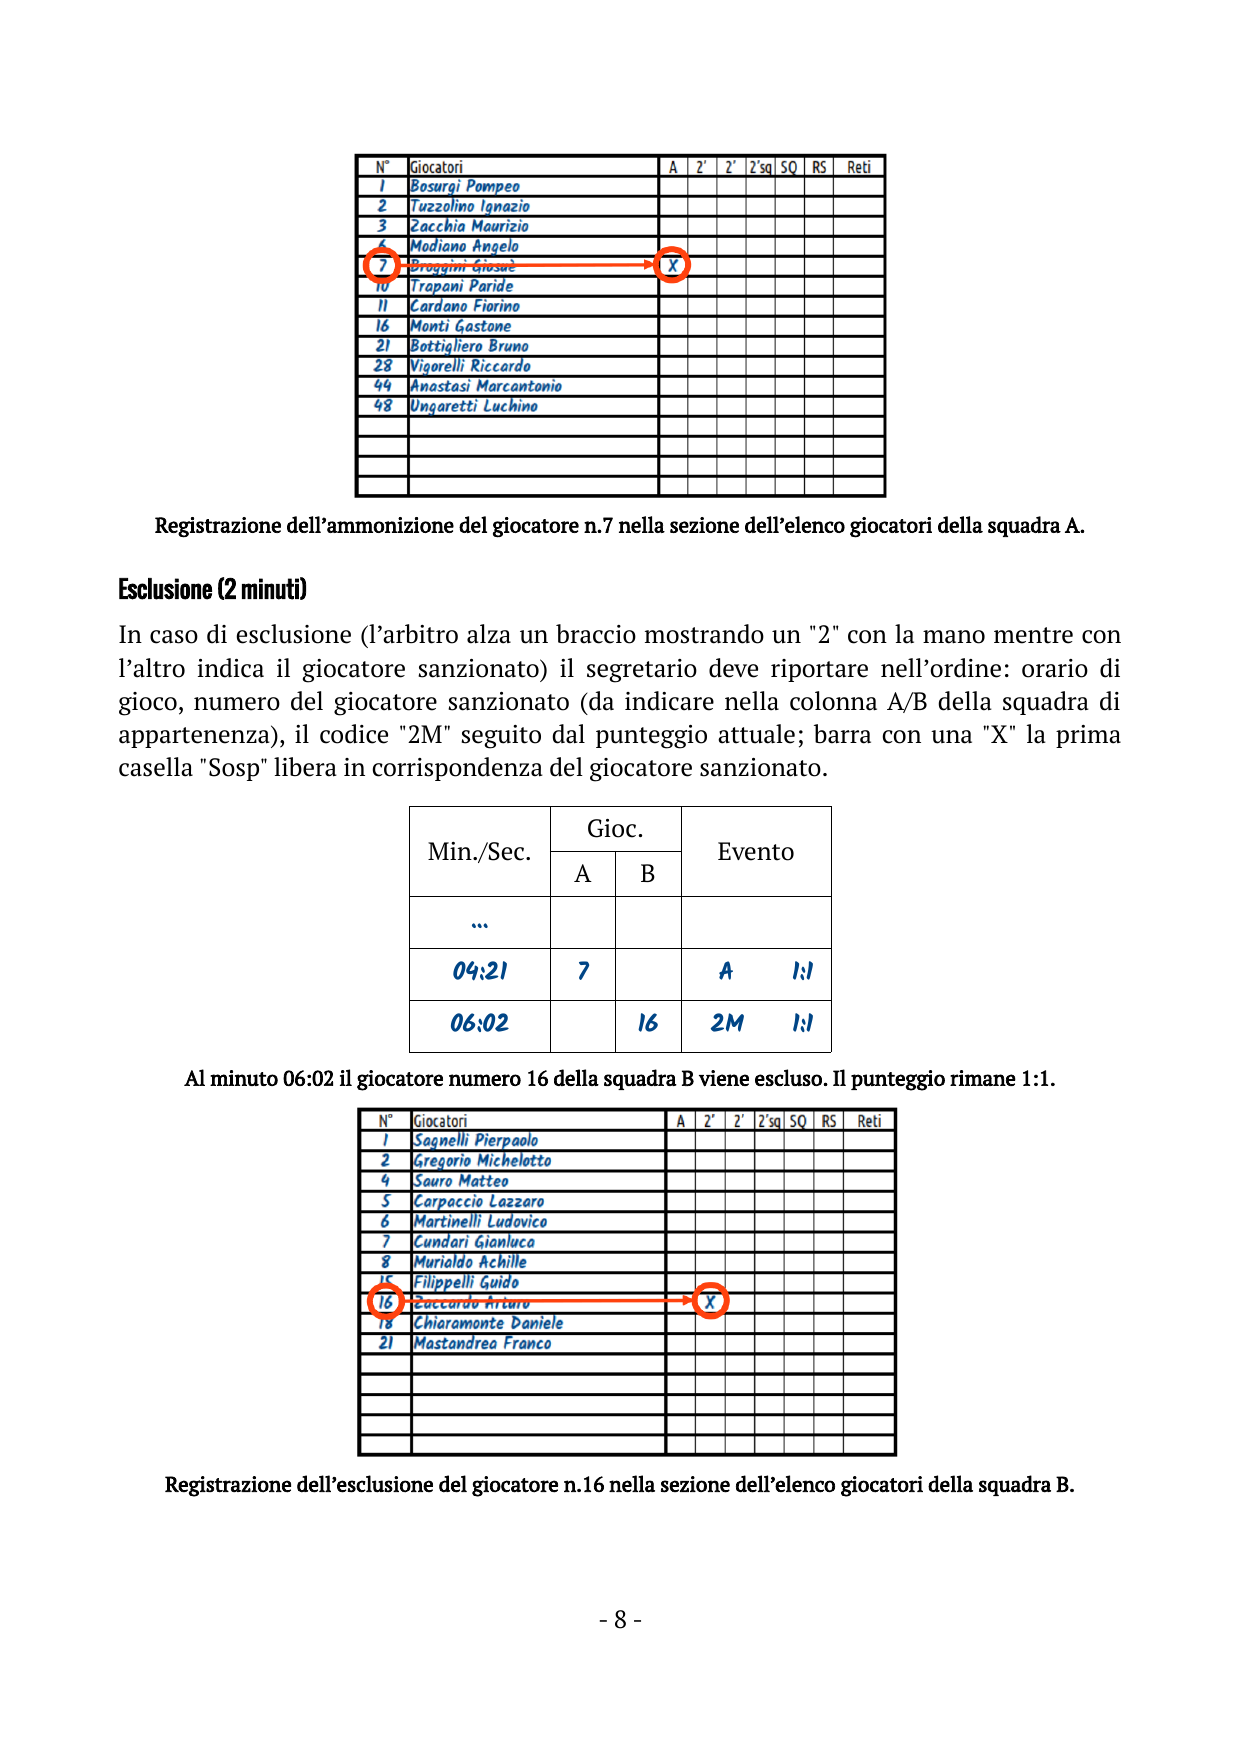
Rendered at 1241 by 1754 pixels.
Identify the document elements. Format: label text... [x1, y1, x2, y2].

table_cell A [551, 852, 615, 896]
table_header Evento [682, 807, 831, 896]
table_cell B [616, 852, 681, 896]
text In caso di esclusione (l’arbitro alza un braccio mostrando un "2" con la mano mentre con lʼaltro indica il giocatore sanzionato) il segretario deve riportare nellʼordine: orario di gioco, numero del giocatore sanzionato (da indicare nella colonna A/B della squadra di appartenenza), il codice "2M" seguito dal punteggio attuale; barra con una "X" la prima casella "Sosp" libera in corrispondenza del giocatore sanzionato. [118, 618, 1122, 784]
table_cell [616, 897, 681, 948]
picture [342, 140, 898, 508]
table_cell 7 [551, 949, 615, 1000]
table_header Gioc. [551, 807, 681, 851]
table_cell [551, 1001, 615, 1052]
table_cell 04:21 [410, 949, 550, 1000]
picture [344, 1095, 911, 1467]
table_cell 06:02 [410, 1001, 550, 1052]
table_cell 16 [616, 1001, 681, 1052]
text Registrazione dell’esclusione del giocatore n.16 nella sezione dell’elenco giocatori della squadra B. [118, 1092, 1122, 1498]
table_cell [616, 949, 681, 1000]
table_cell A 1:1 [682, 949, 831, 1000]
table_cell 2M 1:1 [682, 1001, 831, 1052]
table_header Min./Sec. [410, 807, 550, 896]
subtitle Esclusione (2 minuti) [118, 571, 1122, 606]
table_cell ... [410, 897, 550, 948]
text Al minuto 06:02 il giocatore numero 16 della squadra B viene escluso. Il punteggio rimane 1:1. [118, 1064, 1122, 1091]
table_cell [551, 897, 615, 948]
text Registrazione dell’ammonizione del giocatore n.7 nella sezione dell’elenco giocatori della squadra A. [118, 118, 1122, 538]
table_cell [682, 897, 831, 948]
